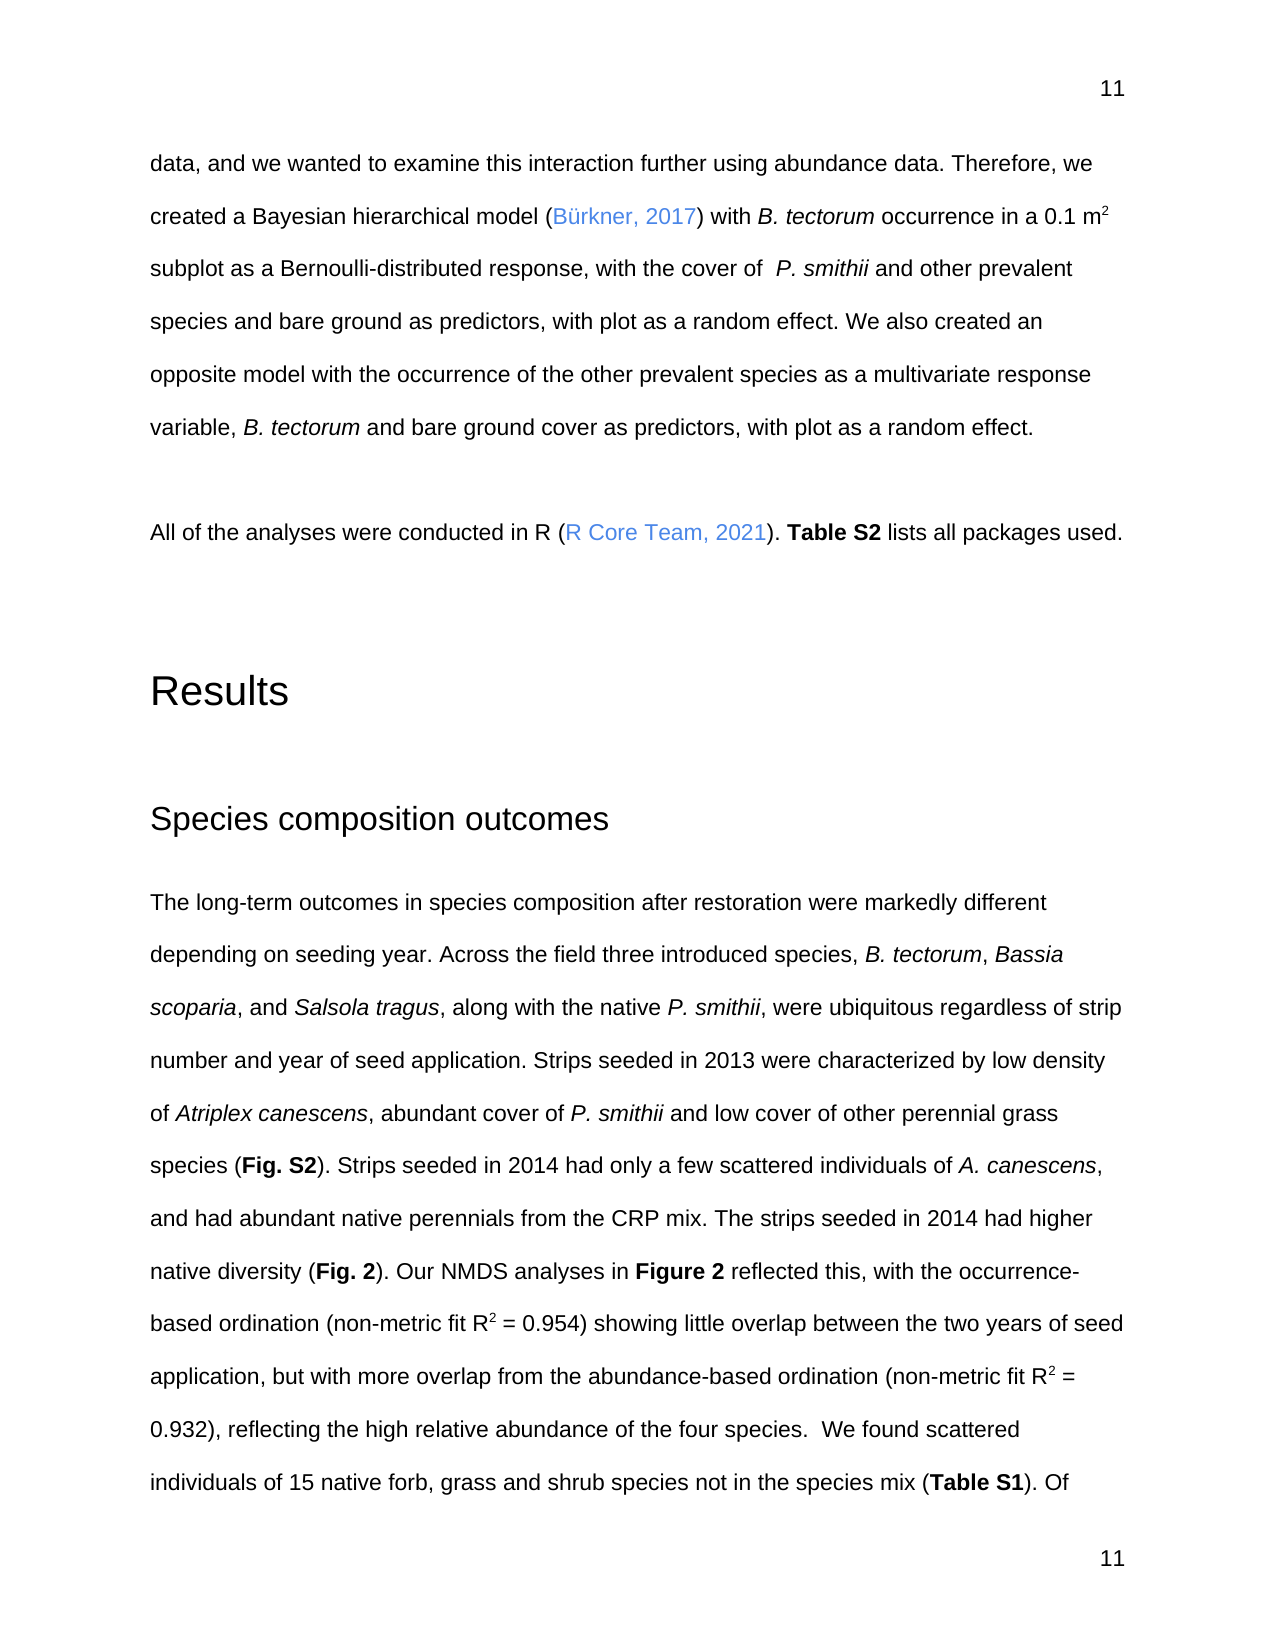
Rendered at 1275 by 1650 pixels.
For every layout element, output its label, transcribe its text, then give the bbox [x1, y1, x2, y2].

subtitle Species composition outcomes [150, 799, 1125, 838]
text All of the analyses were conducted in R (R Core Team, 2021). Table S2 lists all packages used. [150, 519, 1125, 545]
text data, and we wanted to examine this interaction further using abundance data. Therefore, we created a Bayesian hierarchical model (Bürkner, 2017) with B. tectorum occurrence in a 0.1 m2 subplot as a Bernoulli-distributed response, with the cover of P. smithii and other prevalent species and bare ground as predictors, with plot as a random effect. We also created an opposite model with the occurrence of the other prevalent species as a multivariate response variable, B. tectorum and bare ground cover as predictors, with plot as a random effect. [150, 150, 1125, 440]
subtitle Results [150, 666, 1125, 714]
text The long-term outcomes in species composition after restoration were markedly different depending on seeding year. Across the field three introduced species, B. tectorum, Bassia scoparia, and Salsola tragus, along with the native P. smithii, were ubiquitous regardless of strip number and year of seed application. Strips seeded in 2013 were characterized by low density of Atriplex canescens, abundant cover of P. smithii and low cover of other perennial grass species (Fig. S2). Strips seeded in 2014 had only a few scattered individuals of A. canescens, and had abundant native perennials from the CRP mix. The strips seeded in 2014 had higher native diversity (Fig. 2). Our NMDS analyses in Figure 2 reflected this, with the occurrence-based ordination (non-metric fit R2 = 0.954) showing little overlap between the two years of seed application, but with more overlap from the abundance-based ordination (non-metric fit R2 = 0.932), reflecting the high relative abundance of the four species. We found scattered individuals of 15 native forb, grass and shrub species not in the species mix (Table S1). Of [150, 889, 1125, 1495]
